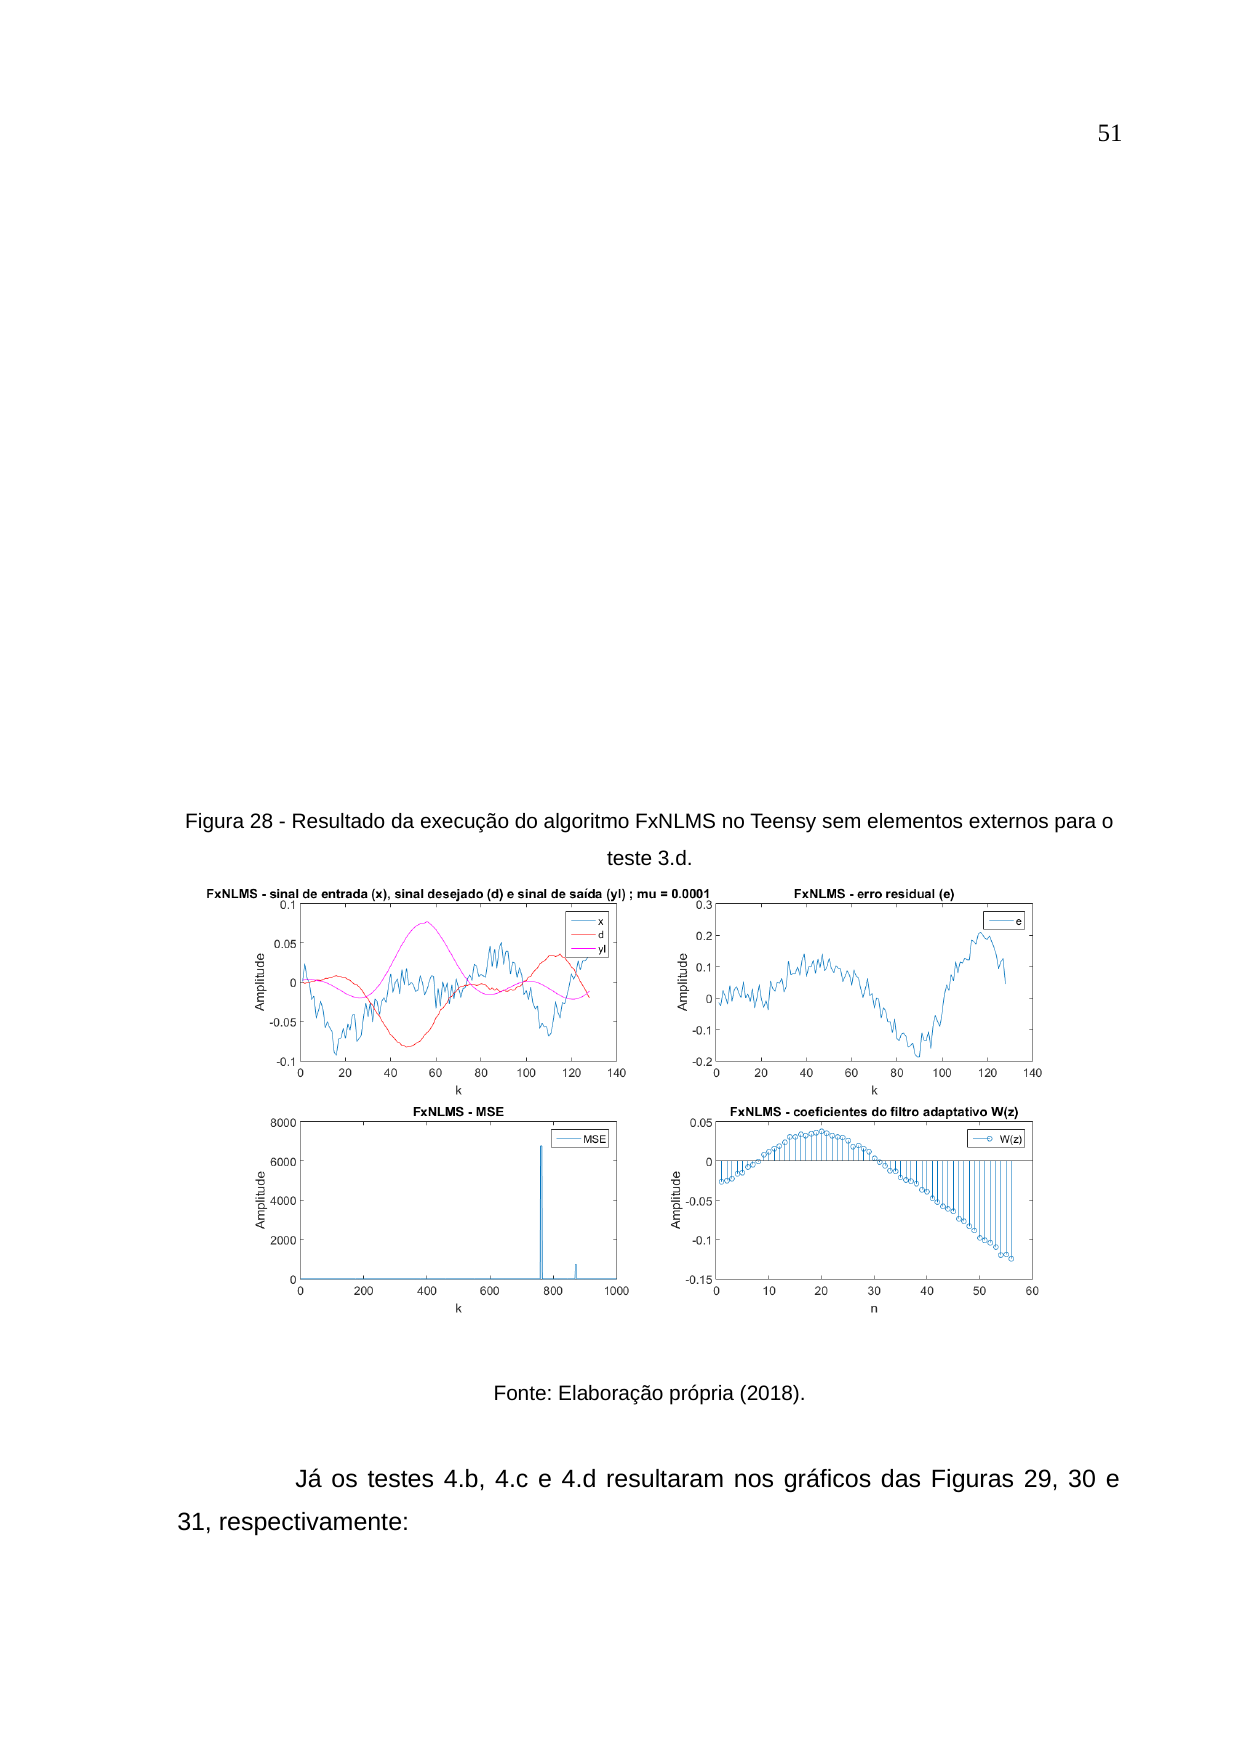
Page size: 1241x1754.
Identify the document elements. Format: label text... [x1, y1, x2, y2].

text Já os testes 4.b, 4.c e 4.d resultaram nos gráficos das Figuras 29, 30 e 31, respectivamente: [177, 1464, 1122, 1536]
table_cell [177, 1329, 1122, 1369]
table_header Resultado da execução do algoritmo FxNLMS no Teensy sem elementos externos para o teste 3.d. [177, 809, 1122, 869]
table_cell Fonte: Elaboração própria (2018). [177, 1369, 1122, 1464]
picture [177, 869, 1122, 1329]
